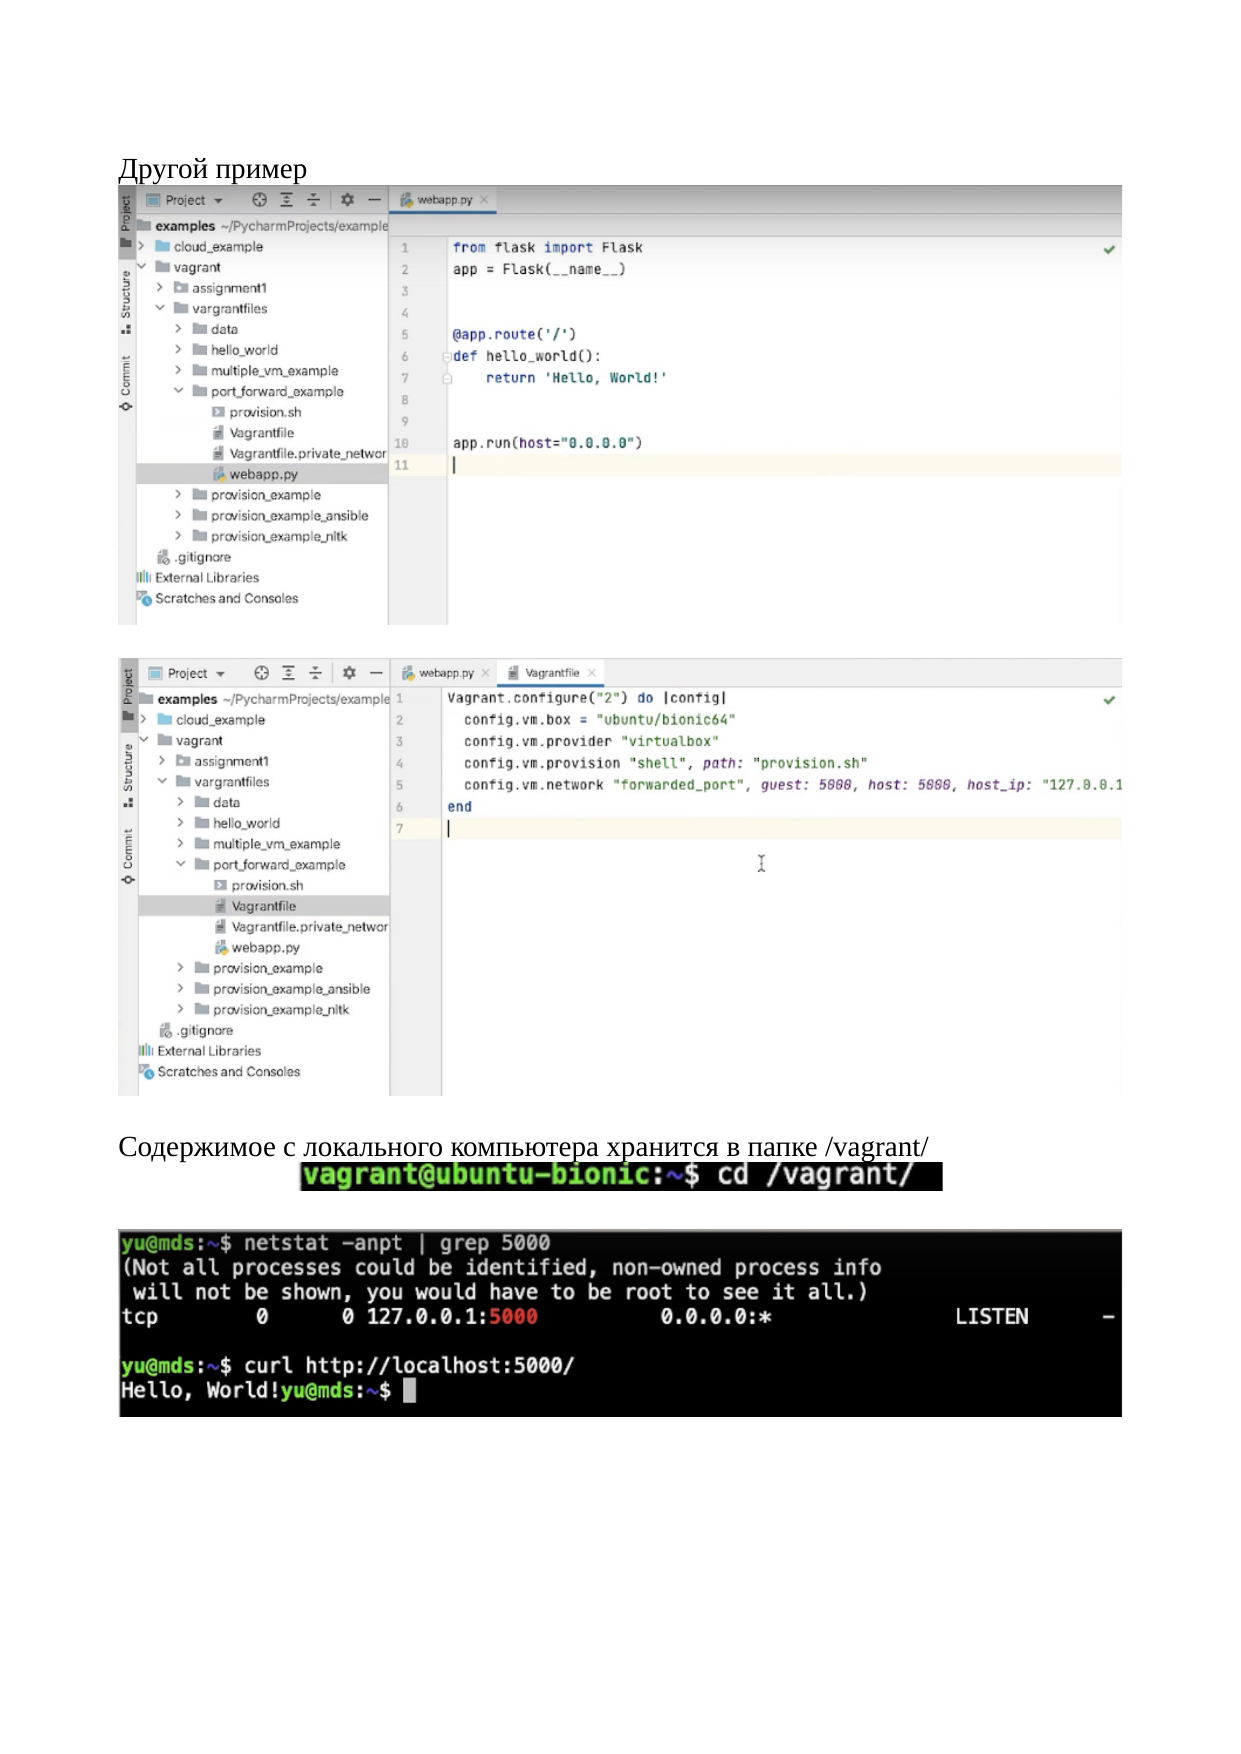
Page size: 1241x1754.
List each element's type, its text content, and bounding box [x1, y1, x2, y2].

text Другой пример [118, 152, 1122, 185]
picture [118, 185, 1123, 625]
text Содержимое с локального компьютера хранится в папке /vagrant/ [118, 1129, 1122, 1162]
picture [118, 1229, 1123, 1417]
picture [118, 658, 1123, 1096]
picture [297, 1162, 943, 1191]
